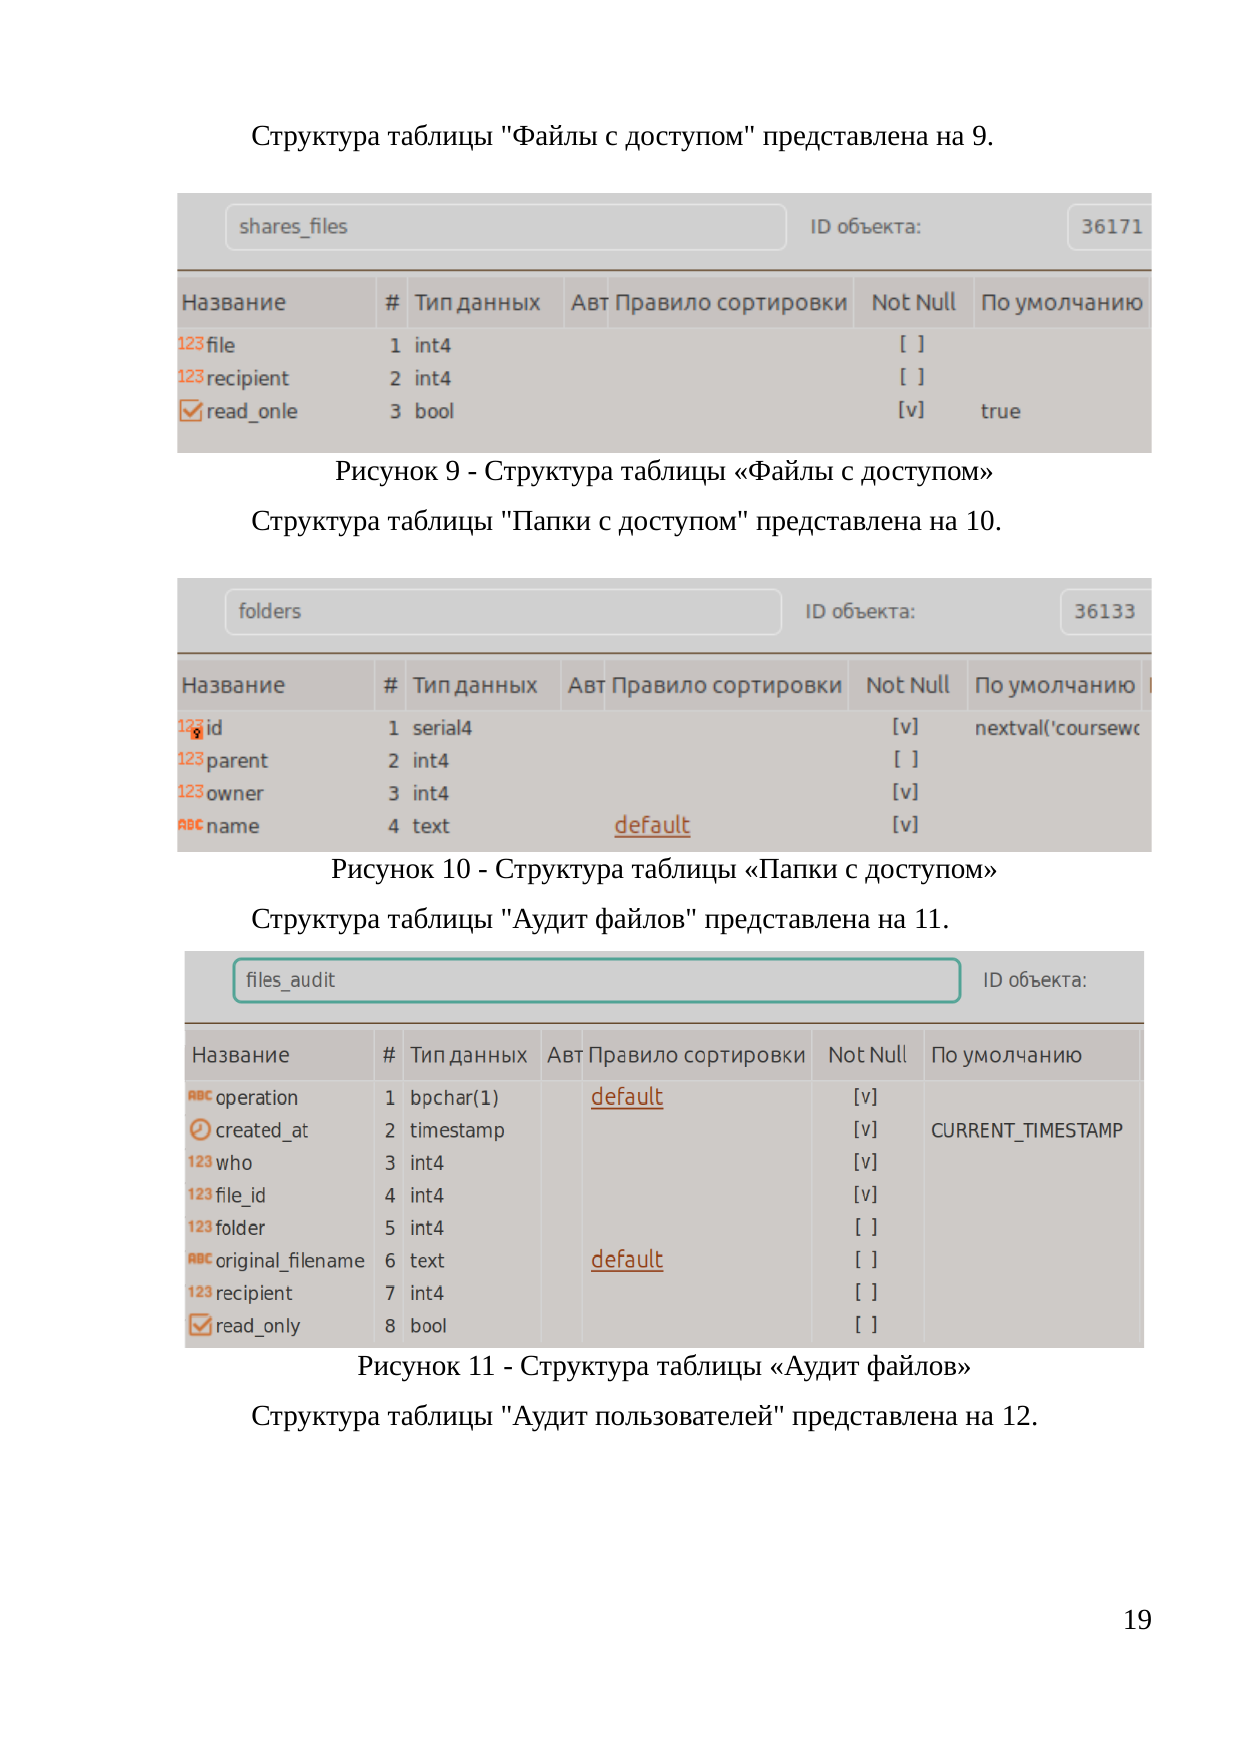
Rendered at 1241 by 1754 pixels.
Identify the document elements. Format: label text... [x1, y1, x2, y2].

text Рисунок 10 - Структура таблицы «Папки с доступом» [295, 852, 1033, 885]
picture [177, 578, 1152, 852]
text Рисунок 11 - Структура таблицы «Аудит файлов» [295, 1348, 1033, 1381]
text Структура таблицы "Папки с доступом" представлена на Рисунок 10. [177, 168, 1152, 193]
picture [177, 193, 1152, 453]
text Структура таблицы "Аудит файлов" представлена на Рисунок 11. [177, 852, 1152, 935]
text Структура таблицы "Папки с доступом" представлена на Рисунок 10. [177, 453, 1152, 537]
text Структура таблицы "Аудит файлов" представлена на Рисунок 11. [177, 553, 1152, 578]
text Структура таблицы "Файлы с доступом" представлена на Рисунок 9. [177, 118, 1152, 152]
text Структура таблицы "Аудит пользователей" представлена на Рисунок 12. [177, 952, 1152, 1432]
picture [184, 951, 1145, 1348]
text Рисунок 9 - Структура таблицы «Файлы с доступом» [295, 453, 1033, 486]
